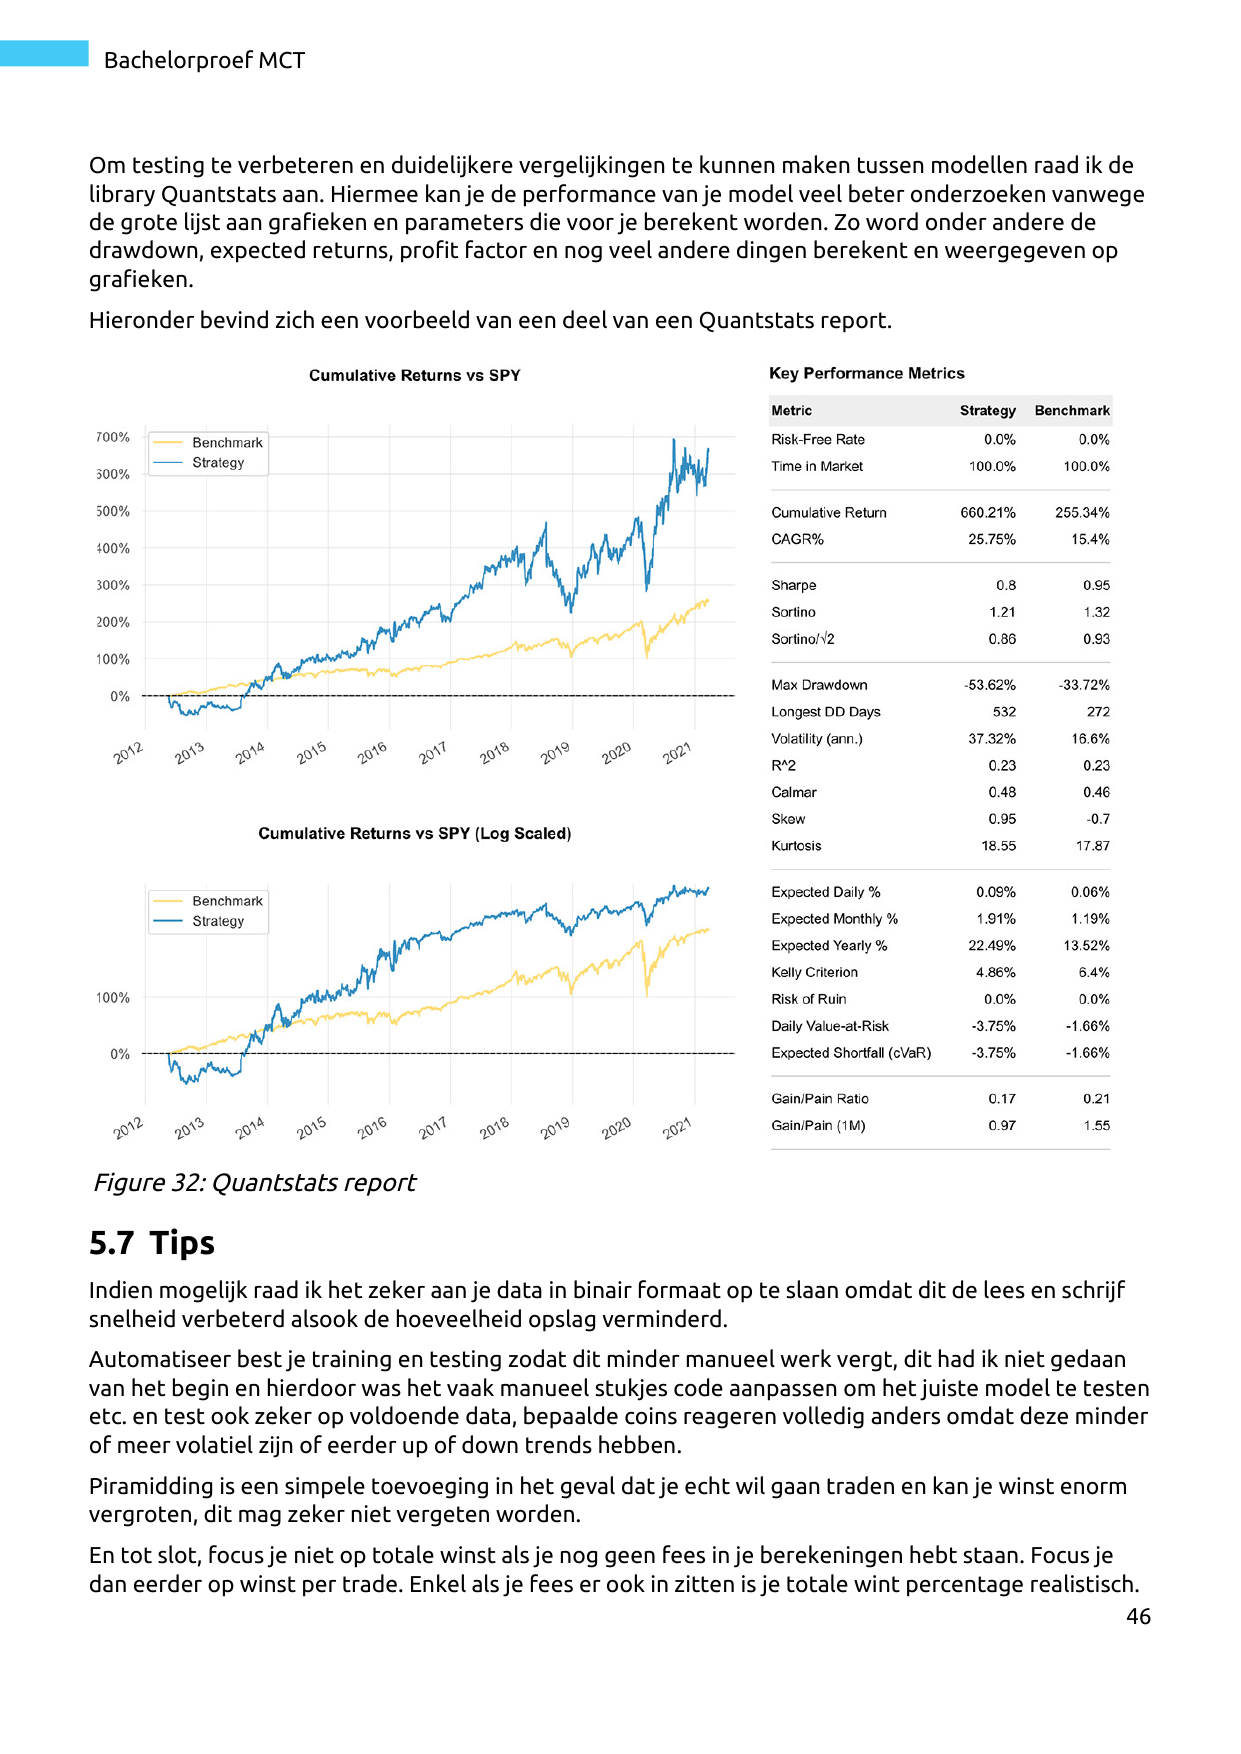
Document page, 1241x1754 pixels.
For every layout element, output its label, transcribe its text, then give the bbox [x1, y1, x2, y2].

text Figure 32: Quantstats report [92, 359, 1126, 1196]
text [92, 346, 1126, 359]
subtitle Tips [89, 347, 1152, 1261]
picture [97, 358, 1121, 392]
text Piramidding is een simpele toevoeging in het geval dat je echt wil gaan traden en kan je winst enorm vergroten, dit mag zeker niet vergeten worden. [89, 1472, 1152, 1527]
text [92, 1196, 1126, 1205]
text Automatiseer best je training en testing zodat dit minder manueel werk vergt, dit had ik niet gedaan van het begin en hierdoor was het vaak manueel stukjes code aanpassen om het juiste model te testen etc. en test ook zeker op voldoende data, bepaalde coins reageren volledig anders omdat deze minder of meer volatiel zijn of eerder up of down trends hebben. [89, 1346, 1152, 1458]
text Hieronder bevind zich een voorbeeld van een deel van een Quantstats report. [89, 306, 1152, 333]
text Indien mogelijk raad ik het zeker aan je data in binair formaat op te slaan omdat dit de lees en schrijf snelheid verbeterd alsook de hoeveelheid opslag verminderd. [89, 1277, 1152, 1331]
text Om testing te verbeteren en duidelijkere vergelijkingen te kunnen maken tussen modellen raad ik de library Quantstats aan. Hiermee kan je de performance van je model veel beter onderzoeken vanwege de grote lijst aan grafieken en parameters die voor je berekent worden. Zo word onder andere de drawdown, expected returns, profit factor en nog veel andere dingen berekent en weergegeven op grafieken. [89, 152, 1152, 292]
text En tot slot, focus je niet op totale winst als je nog geen fees in je berekeningen hebt staan. Focus je dan eerder op winst per trade. Enkel als je fees er ook in zitten is je totale wint percentage realistisch. [89, 1542, 1152, 1596]
